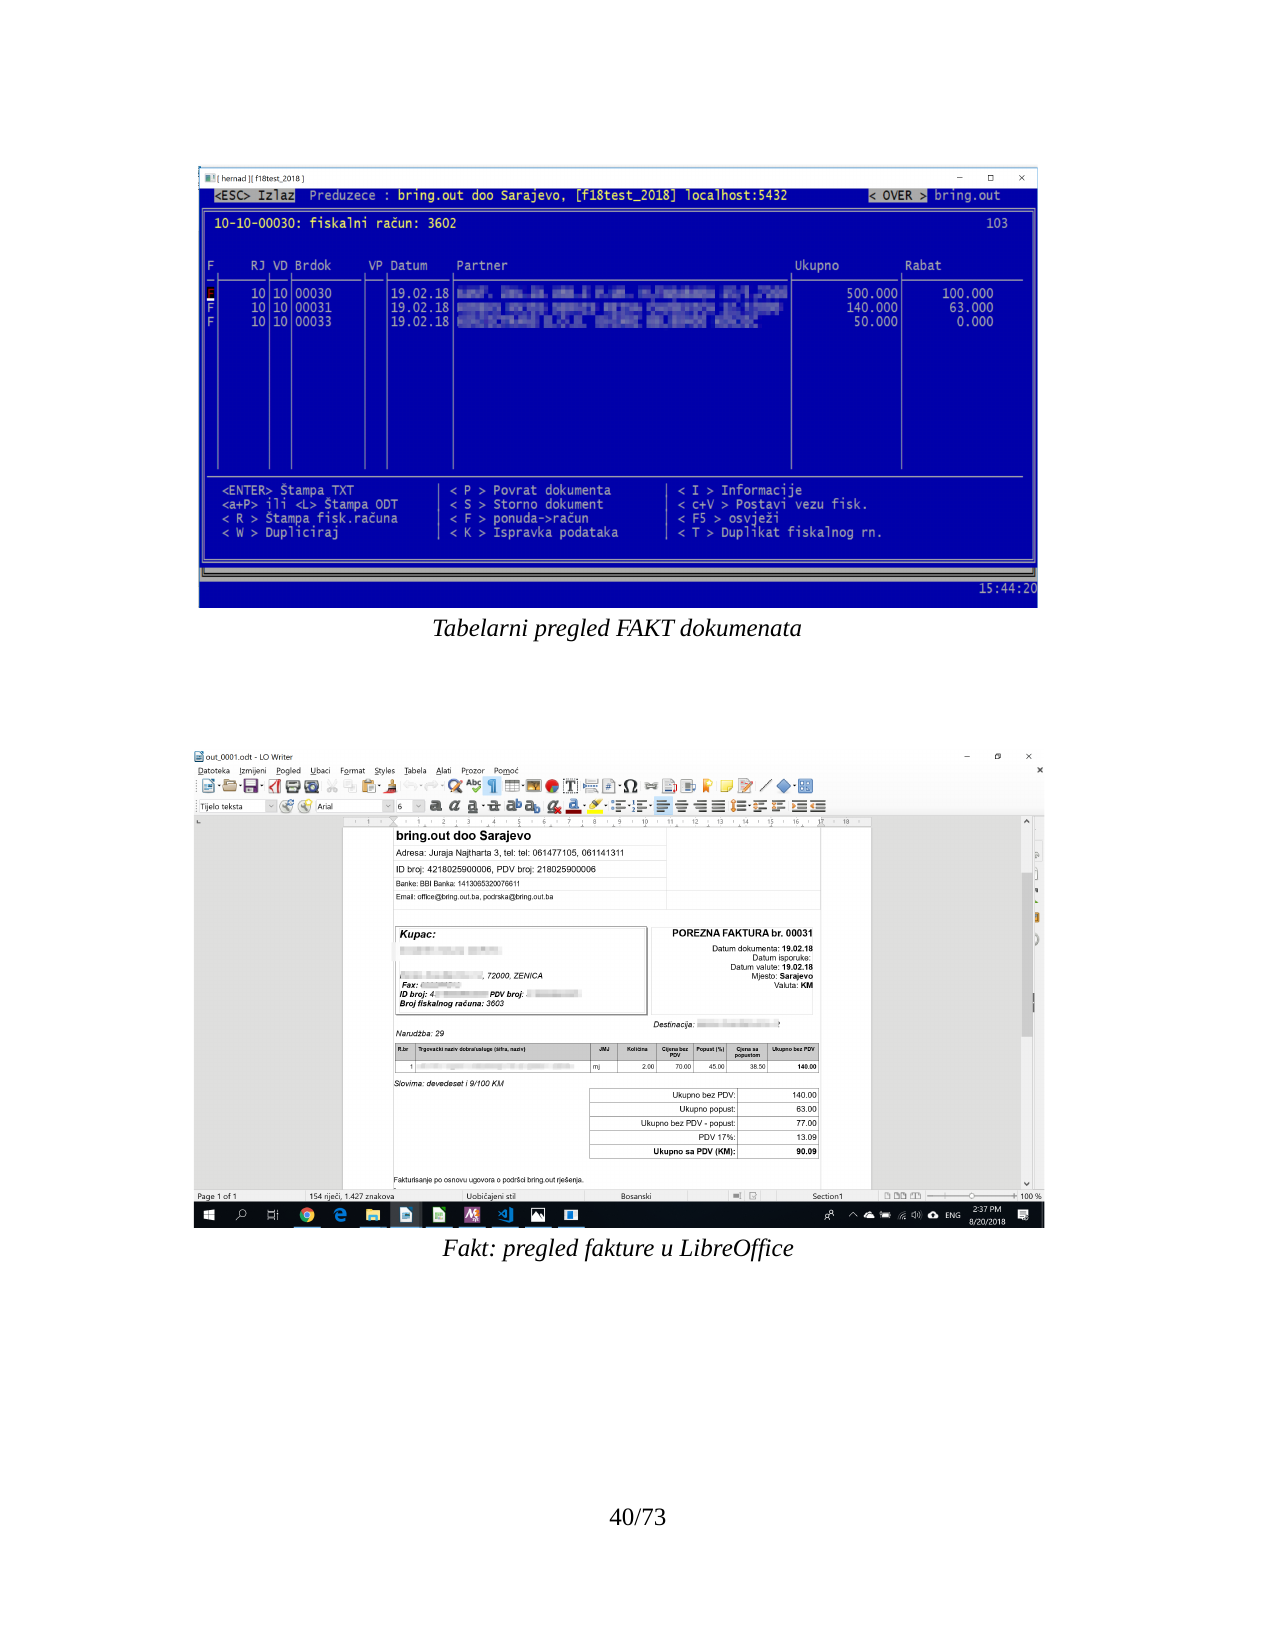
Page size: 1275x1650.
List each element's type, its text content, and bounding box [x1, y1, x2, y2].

picture [198, 164, 1038, 608]
text Tabelarni pregled FAKT dokumenata [198, 608, 1038, 642]
picture [193, 749, 1045, 1228]
text Fakt: pregled fakture u LibreOffice [194, 1228, 1044, 1262]
